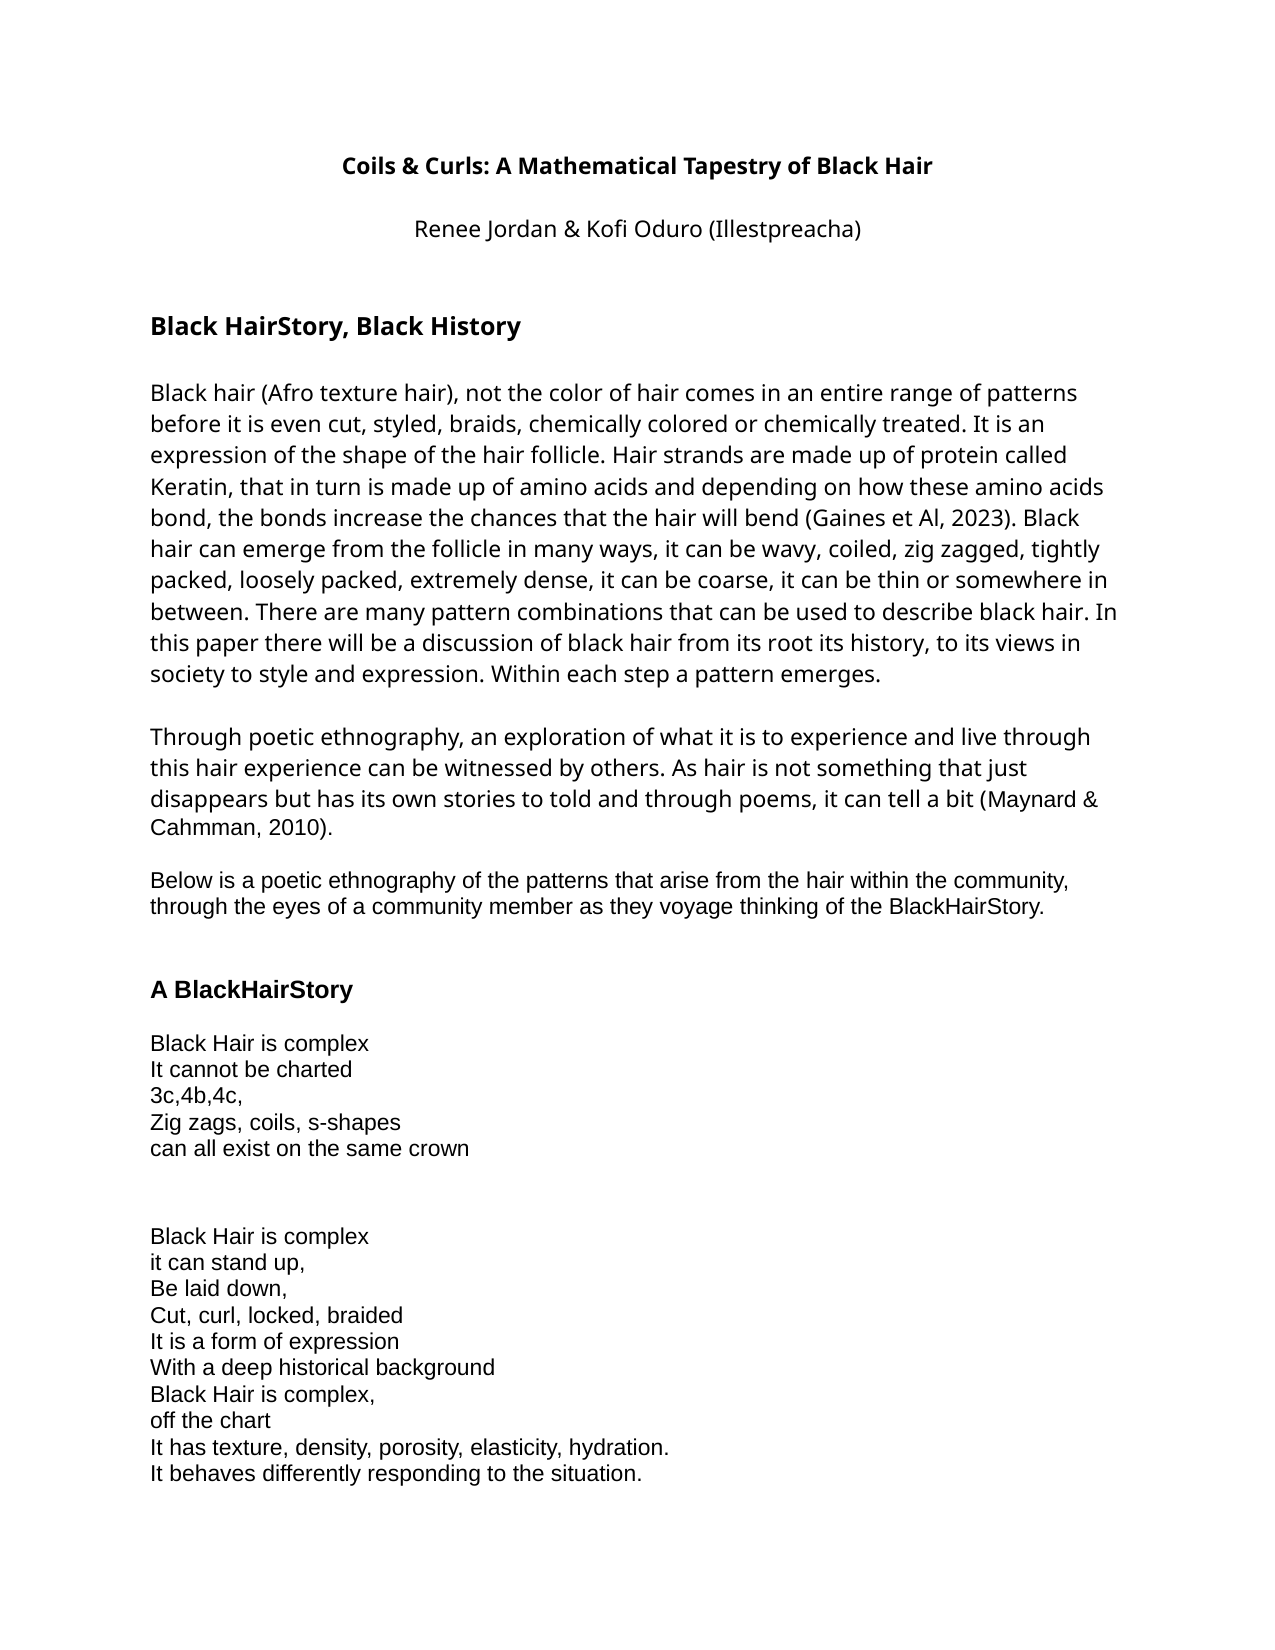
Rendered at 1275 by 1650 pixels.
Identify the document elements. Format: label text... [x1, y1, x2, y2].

text Black Hair is complex [150, 1223, 1125, 1249]
text It has texture, density, porosity, elasticity, hydration. [150, 1433, 1125, 1460]
text It cannot be charted [150, 1056, 1125, 1082]
text can all exist on the same crown [150, 1135, 1125, 1162]
text Coils & Curls: A Mathematical Tapestry of Black Hair [150, 150, 1125, 181]
text Renee Jordan & Kofi Oduro (Illestpreacha) [150, 212, 1125, 244]
text Black hair (Afro texture hair), not the color of hair comes in an entire range of patterns before it is even cut, styled, braids, chemically colored or chemically treated. It is an expression of the shape of the hair follicle. Hair strands are made up of protein called Keratin, that in turn is made up of amino acids and depending on how these amino acids bond, the bonds increase the chances that the hair will bend (Gaines et Al, 2023). Black hair can emerge from the follicle in many ways, it can be wavy, coiled, zig zagged, tightly packed, loosely packed, extremely dense, it can be coarse, it can be thin or somewhere in between. There are many pattern combinations that can be used to describe black hair. In this paper there will be a discussion of black hair from its root its history, to its views in society to style and expression. Within each step a pattern emerges. [150, 377, 1125, 689]
text Zig zags, coils, s-shapes [150, 1109, 1125, 1135]
text Be laid down, [150, 1275, 1125, 1302]
text A BlackHairStory [150, 975, 1125, 1003]
text It is a form of expression [150, 1328, 1125, 1354]
text Below is a poetic ethnography of the patterns that arise from the hair within the community, through the eyes of a community member as they voyage thinking of the BlackHairStory. [150, 867, 1125, 919]
text Black Hair is complex [150, 1030, 1125, 1056]
text off the chart [150, 1407, 1125, 1433]
text Black Hair is complex, [150, 1381, 1125, 1407]
text 3c,4b,4c, [150, 1082, 1125, 1109]
text It behaves differently responding to the situation. [150, 1460, 1125, 1486]
text With a deep historical background [150, 1354, 1125, 1381]
text Through poetic ethnography, an exploration of what it is to experience and live through this hair experience can be witnessed by others. As hair is not something that just disappears but has its own stories to told and through poems, it can tell a bit (Maynard & Cahmman, 2010). [150, 720, 1125, 841]
text it can stand up, [150, 1249, 1125, 1275]
text Cut, curl, locked, braided [150, 1302, 1125, 1328]
text Black HairStory, Black History [150, 309, 1125, 343]
